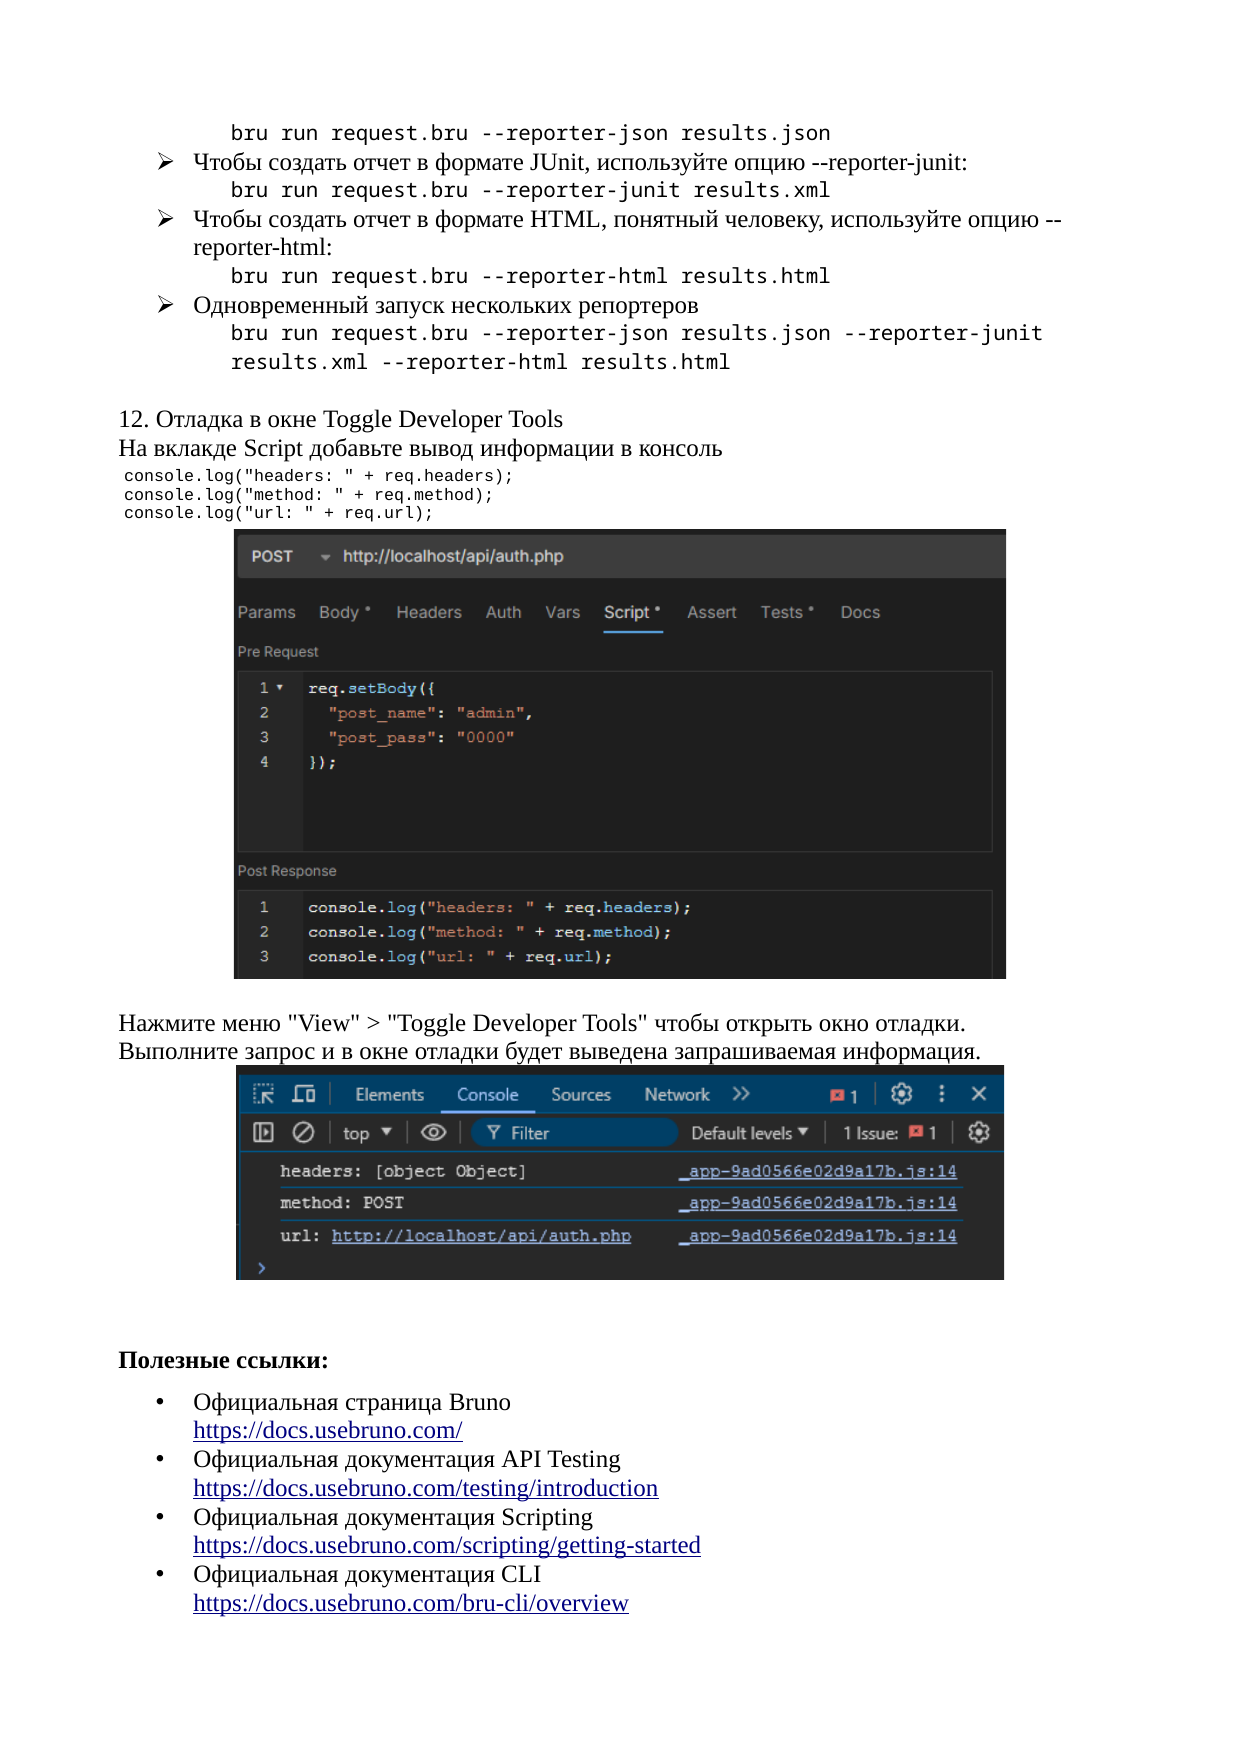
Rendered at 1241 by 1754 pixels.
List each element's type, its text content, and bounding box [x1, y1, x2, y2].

list Официальная страница Bruno [156, 1387, 1122, 1416]
list bru run request.bru --reporter-json results.json --reporter-junit results.xml --reporter-html results.html [193, 318, 1122, 375]
list https://docs.usebruno.com/ [156, 1416, 1122, 1444]
list Одновременный запуск нескольких репортеров [156, 290, 1122, 318]
list bru run request.bru --reporter-json results.json [193, 118, 1122, 147]
table_header console.log("headers: " + req.headers); console.log("method: " + req.method); console.log("url: " + req.url); [118, 462, 1122, 529]
list Чтобы создать отчет в формате HTML, понятный человеку, используйте опцию --reporter-html: [156, 204, 1122, 261]
list Официальная документация CLI [156, 1559, 1122, 1588]
picture [233, 529, 1007, 979]
list https://docs.usebruno.com/scripting/getting-started [156, 1531, 1122, 1559]
text Выполните запрос и в окне отладки будет выведена запрашиваемая информация. [118, 1036, 1122, 1065]
subtitle Полезные ссылки: [118, 1346, 1122, 1374]
picture [236, 1065, 1005, 1280]
list bru run request.bru --reporter-junit results.xml [193, 175, 1122, 204]
list Чтобы создать отчет в формате JUnit, используйте опцию --reporter-junit: [156, 147, 1122, 175]
list https://docs.usebruno.com/testing/introduction [156, 1473, 1122, 1502]
list https://docs.usebruno.com/bru-cli/overview [156, 1588, 1122, 1617]
text Нажмите меню "View" > "Toggle Developer Tools" чтобы открыть окно отладки. [118, 1008, 1122, 1036]
text На вклакде Script добавьте вывод информации в консоль [118, 433, 1122, 462]
text 12. Отладка в окне Toggle Developer Tools [118, 404, 1122, 433]
list Официальная документация API Testing [156, 1444, 1122, 1473]
list bru run request.bru --reporter-html results.html [193, 261, 1122, 290]
list Официальная документация Scripting [156, 1502, 1122, 1531]
